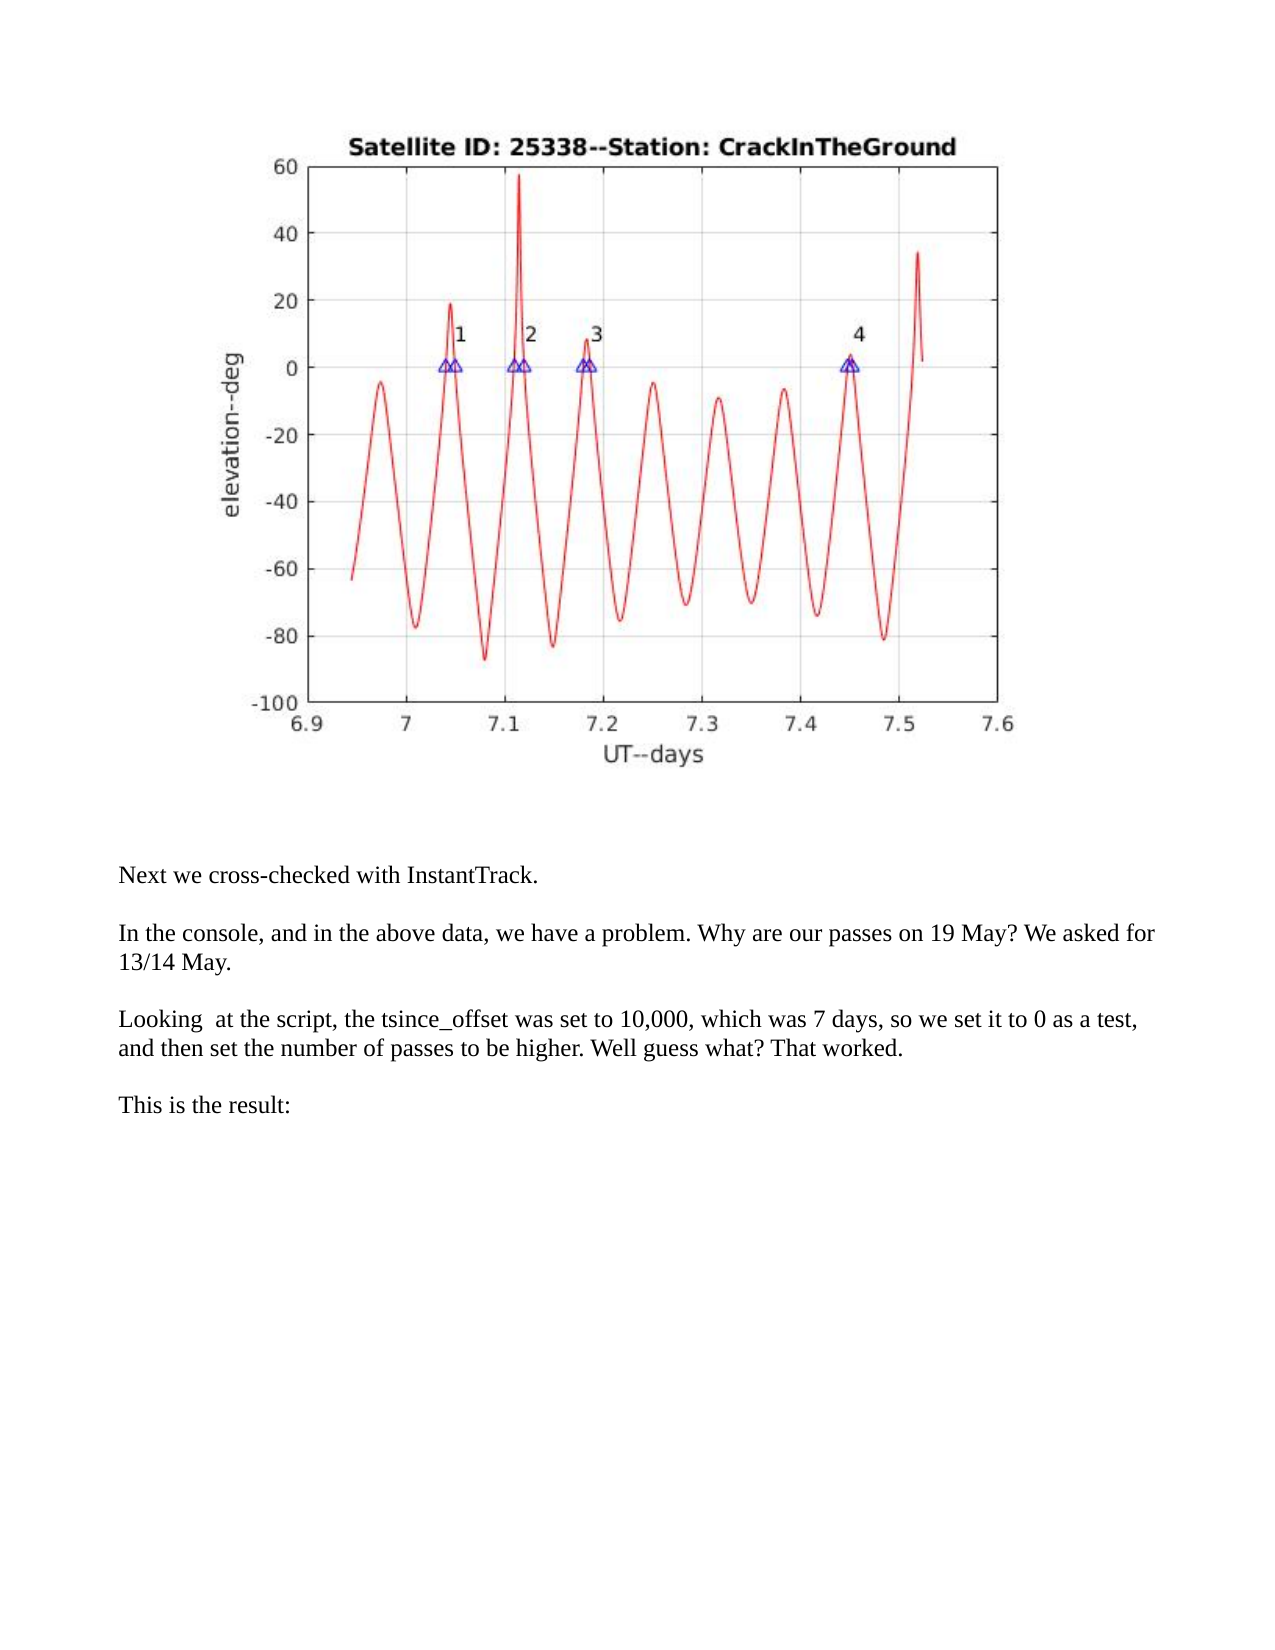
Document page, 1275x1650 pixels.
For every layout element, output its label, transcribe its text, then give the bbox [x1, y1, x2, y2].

picture [192, 118, 1083, 775]
text Next we cross-checked with InstantTrack. In the console, and in the above data, we have a problem. Why are our passes on 19 May? We asked for 13/14 May. Looking at the script, the tsince_offset was set to 10,000, which was 7 days, so we set it to 0 as a test, and then set the number of passes to be higher. Well guess what? That worked. This is the result: [118, 861, 1157, 1119]
